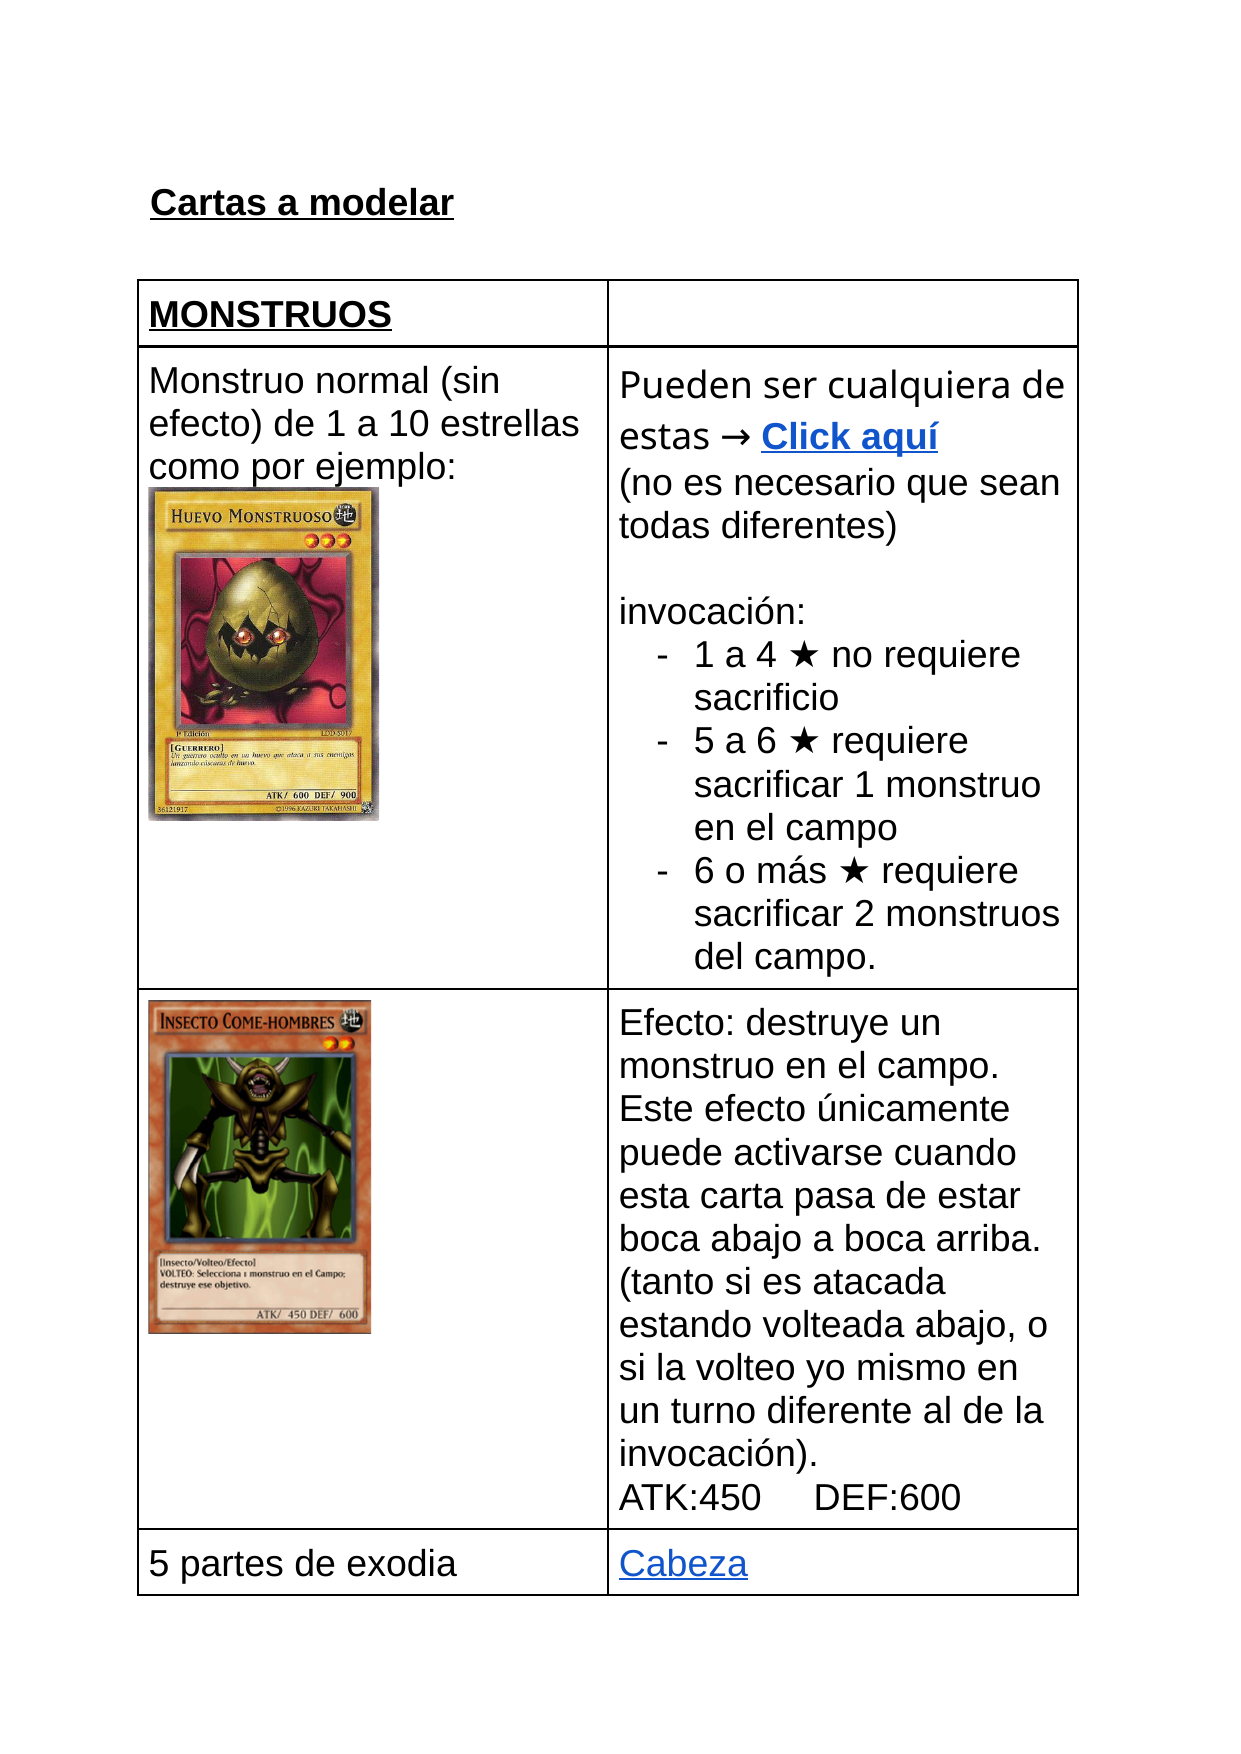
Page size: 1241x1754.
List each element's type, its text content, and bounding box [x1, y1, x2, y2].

table_cell Monstruo normal (sin efecto) de 1 a 10 estrellas como por ejemplo: [139, 348, 607, 988]
table_header [609, 281, 1077, 345]
table_cell [139, 990, 607, 1528]
table_header MONSTRUOS [139, 281, 607, 345]
table_cell Cabeza [609, 1530, 1077, 1594]
table_cell Pueden ser cualquiera de estas → Click aquí (no es necesario que sean todas diferentes) invocación: 1 a 4 ★ no requiere sacrificio 5 a 6 ★ requiere sacrificar 1 monstruo en el campo 6 o más ★ requiere sacrificar 2 monstruos del campo. [609, 348, 1077, 988]
text Cartas a modelar [150, 180, 1090, 223]
table_cell Efecto: destruye un monstruo en el campo. Este efecto únicamente puede activarse cuando esta carta pasa de estar boca abajo a boca arriba. (tanto si es atacada estando volteada abajo, o si la volteo yo mismo en un turno diferente al de la invocación). ATK:450 DEF:600 [609, 990, 1077, 1528]
picture [148, 1000, 372, 1334]
table_cell 5 partes de exodia [139, 1530, 607, 1594]
picture [148, 487, 380, 821]
